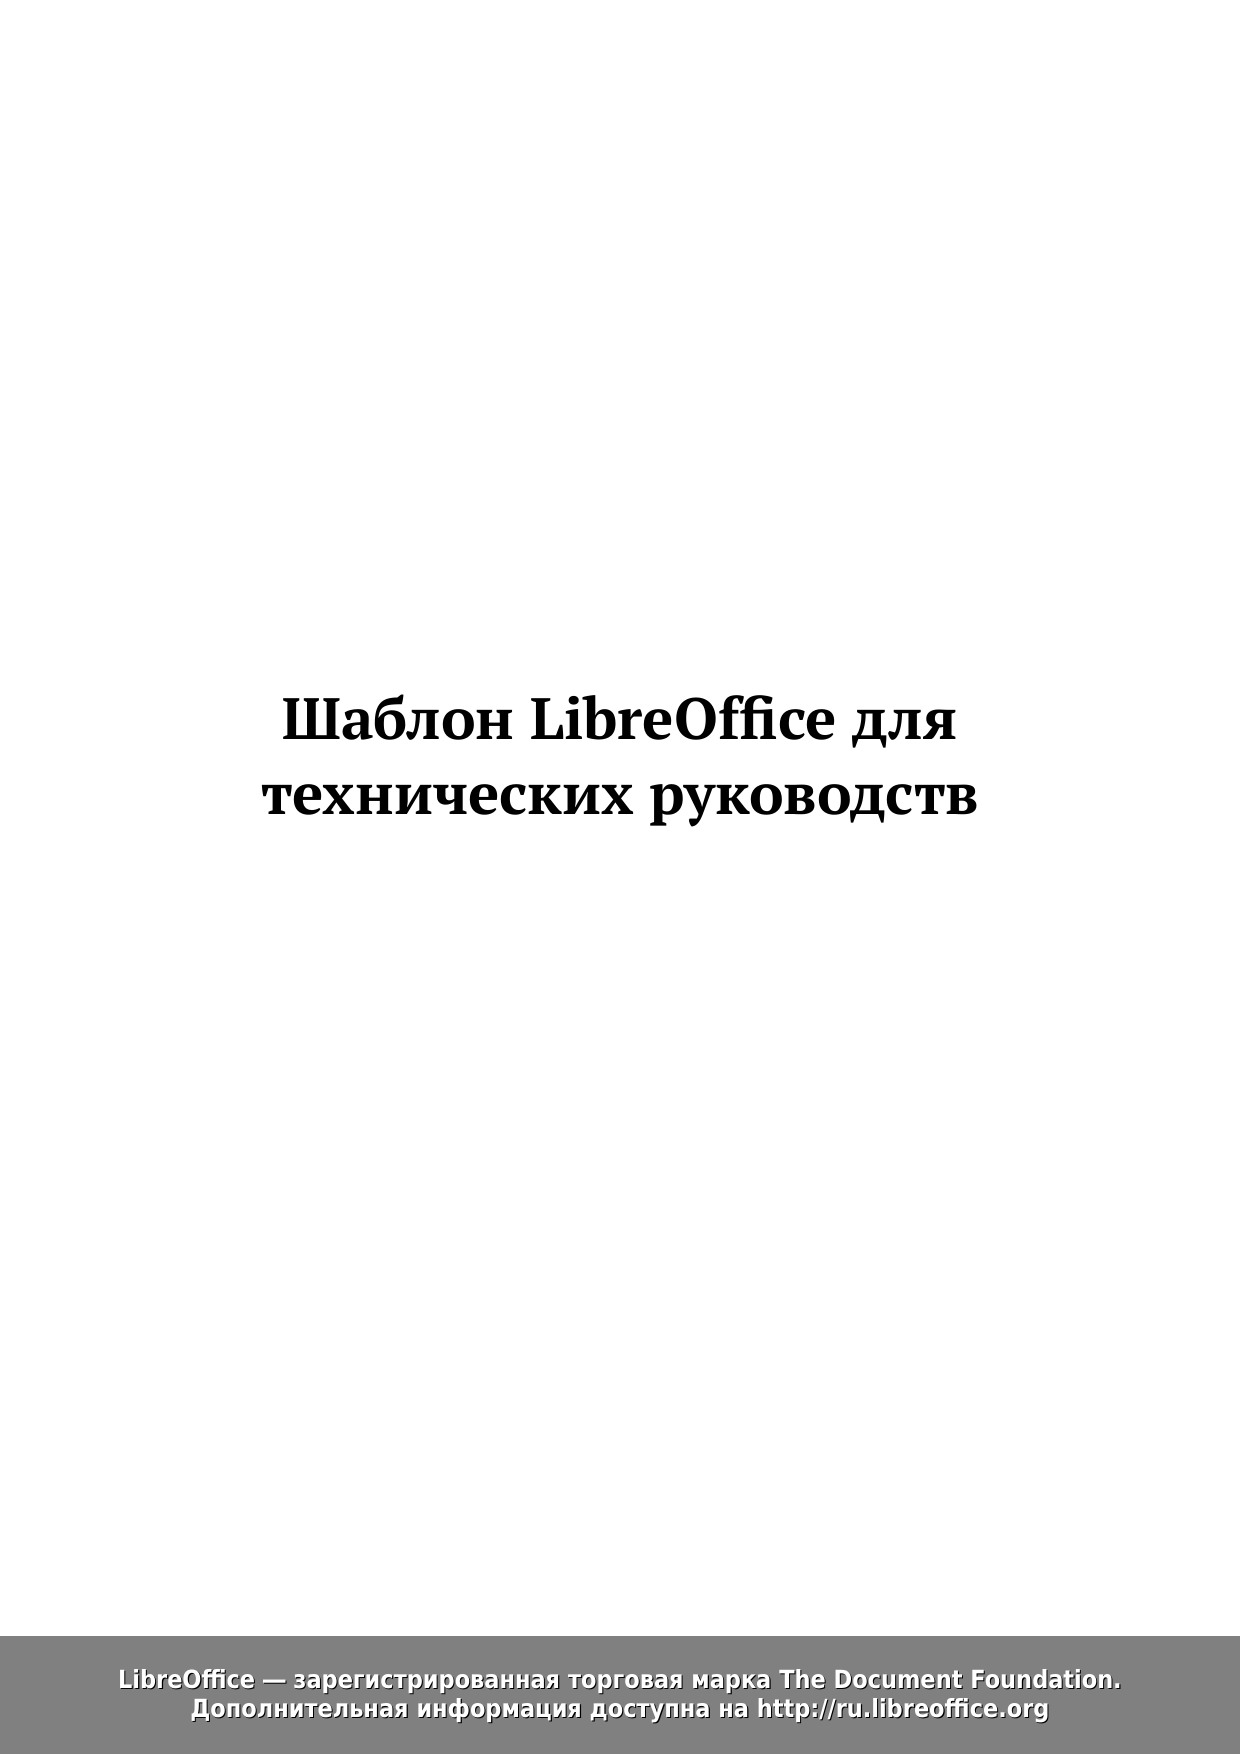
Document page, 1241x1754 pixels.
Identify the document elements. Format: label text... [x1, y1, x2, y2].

text технических руководств [0, 755, 1240, 831]
text Шаблон LibreOffice для [0, 680, 1240, 755]
